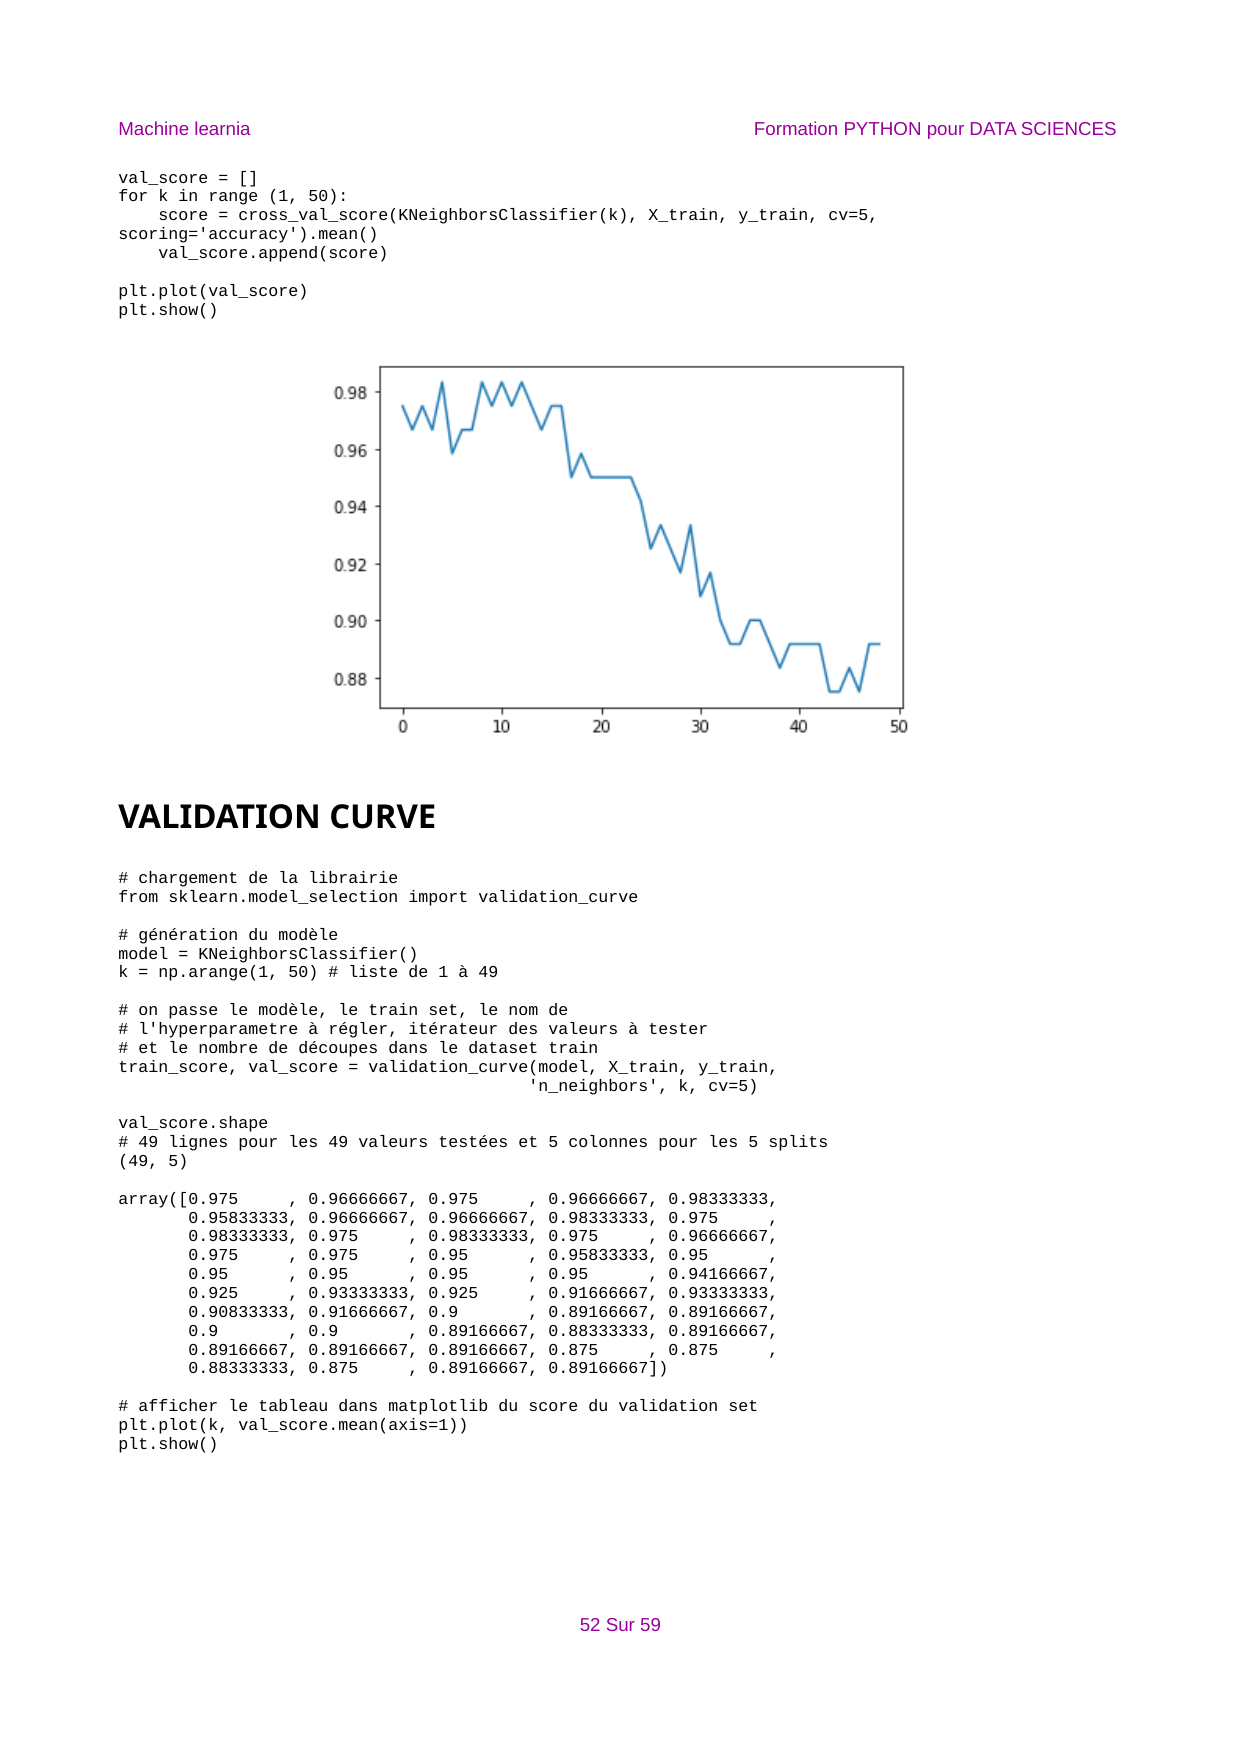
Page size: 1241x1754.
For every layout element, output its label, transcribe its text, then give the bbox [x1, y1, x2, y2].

text # chargement de la librairie [118, 870, 1122, 889]
text train_score, val_score = validation_curve(model, X_train, y_train, [118, 1058, 1122, 1077]
text k = np.arange(1, 50) # liste de 1 à 49 [118, 964, 1122, 983]
text # afficher le tableau dans matplotlib du score du validation set [118, 1398, 1122, 1417]
subtitle VALIDATION CURVE [118, 794, 1122, 838]
text array([0.975 , 0.96666667, 0.975 , 0.96666667, 0.98333333, [118, 1190, 1122, 1209]
text from sklearn.model_selection import validation_curve [118, 889, 1122, 907]
text val_score.shape [118, 1115, 1122, 1134]
text 0.98333333, 0.975 , 0.98333333, 0.975 , 0.96666667, [118, 1228, 1122, 1247]
text 'n_neighbors', k, cv=5) [118, 1077, 1122, 1096]
text model = KNeighborsClassifier() [118, 945, 1122, 964]
text # on passe le modèle, le train set, le nom de [118, 1002, 1122, 1021]
text 0.88333333, 0.875 , 0.89166667, 0.89166667]) [118, 1360, 1122, 1379]
text for k in range (1, 50): [118, 188, 1122, 207]
text 0.89166667, 0.89166667, 0.89166667, 0.875 , 0.875 , [118, 1341, 1122, 1360]
text 0.95833333, 0.96666667, 0.96666667, 0.98333333, 0.975 , [118, 1209, 1122, 1228]
text plt.plot(val_score) [118, 282, 1122, 301]
text plt.show() [118, 301, 1122, 320]
text # et le nombre de découpes dans le dataset train [118, 1039, 1122, 1058]
text (49, 5) [118, 1153, 1122, 1171]
text 0.925 , 0.93333333, 0.925 , 0.91666667, 0.93333333, [118, 1284, 1122, 1303]
text 0.975 , 0.975 , 0.95 , 0.95833333, 0.95 , [118, 1247, 1122, 1266]
text # l'hyperparametre à régler, itérateur des valeurs à tester [118, 1021, 1122, 1039]
text # génération du modèle [118, 926, 1122, 945]
picture [306, 357, 934, 750]
text score = cross_val_score(KNeighborsClassifier(k), X_train, y_train, cv=5, scoring='accuracy').mean() [118, 207, 1122, 244]
text 0.95 , 0.95 , 0.95 , 0.95 , 0.94166667, [118, 1266, 1122, 1284]
text 0.9 , 0.9 , 0.89166667, 0.88333333, 0.89166667, [118, 1322, 1122, 1341]
text 0.90833333, 0.91666667, 0.9 , 0.89166667, 0.89166667, [118, 1303, 1122, 1322]
text plt.plot(k, val_score.mean(axis=1)) [118, 1417, 1122, 1435]
text # 49 lignes pour les 49 valeurs testées et 5 colonnes pour les 5 splits [118, 1134, 1122, 1153]
text plt.show() [118, 1435, 1122, 1454]
text val_score.append(score) [118, 244, 1122, 263]
text val_score = [] [118, 169, 1122, 188]
